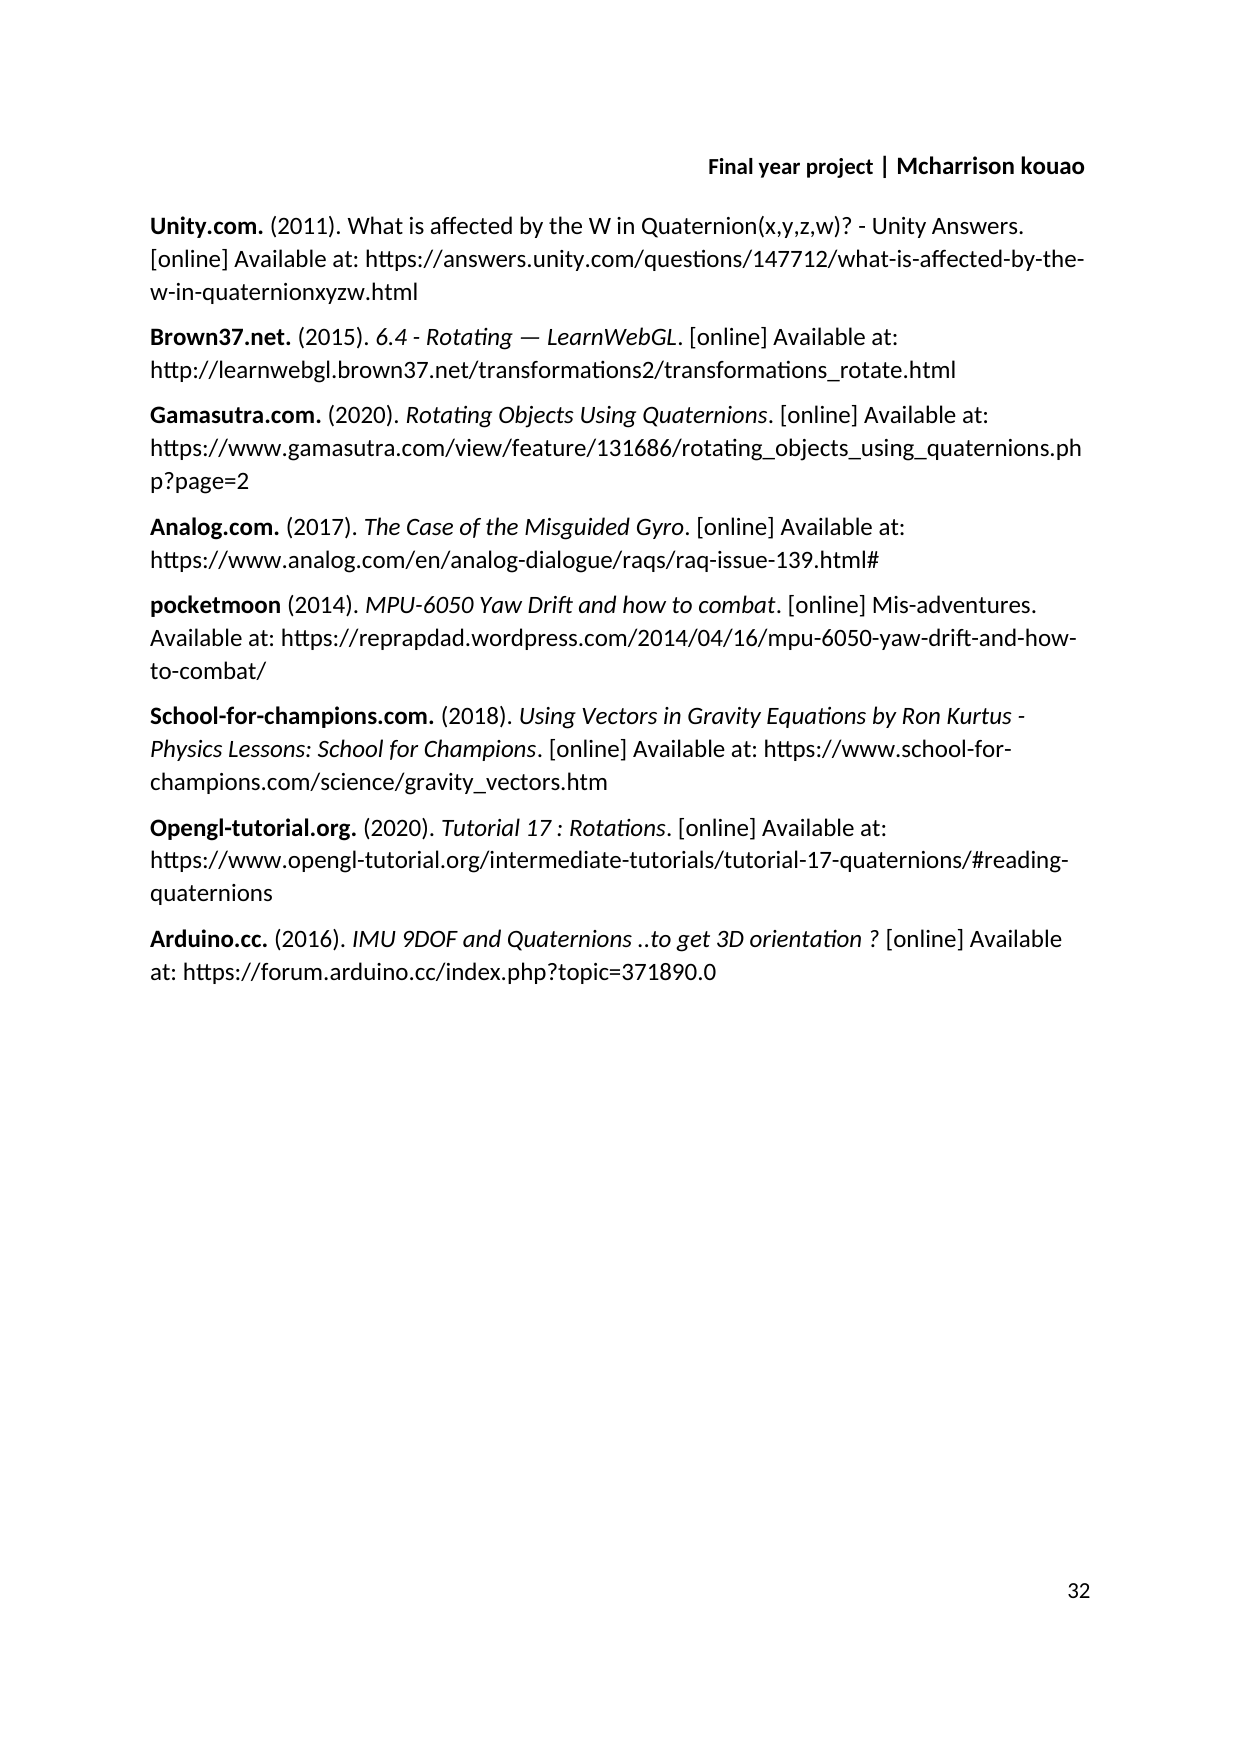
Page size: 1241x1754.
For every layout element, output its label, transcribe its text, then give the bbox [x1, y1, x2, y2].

text Gamasutra.com. (2020). Rotating Objects Using Quaternions. [online] Available at: https://www.gamasutra.com/view/feature/131686/rotating_objects_using_quaternions.php?page=2 [150, 399, 1090, 496]
text ‌ [150, 1089, 1090, 1117]
text Analog.com. (2017). The Case of the Misguided Gyro. [online] Available at: https://www.analog.com/en/analog-dialogue/raqs/raq-issue-139.html# [150, 511, 1090, 574]
text Unity.com. (2011). What is affected by the W in Quaternion(x,y,z,w)? - Unity Answers. [online] Available at: https://answers.unity.com/questions/147712/what-is-affected-by-the-w-in-quaternionxyzw.html [150, 210, 1090, 306]
text pocketmoon (2014). MPU-6050 Yaw Drift and how to combat. [online] Mis-adventures. Available at: https://reprapdad.wordpress.com/2014/04/16/mpu-6050-yaw-drift-and-how-to-combat/ [150, 589, 1090, 686]
text Brown37.net. (2015). 6.4 - Rotating — LearnWebGL. [online] Available at: http://learnwebgl.brown37.net/transformations2/transformations_rotate.html [150, 321, 1090, 385]
text School-for-champions.com. (2018). Using Vectors in Gravity Equations by Ron Kurtus - Physics Lessons: School for Champions. [online] Available at: https://www.school-for-champions.com/science/gravity_vectors.htm [150, 700, 1090, 797]
text ‌Arduino.cc. (2016). IMU 9DOF and Quaternions ..to get 3D orientation ? [online] Available at: https://forum.arduino.cc/index.php?topic=371890.0 [150, 923, 1090, 986]
text Opengl-tutorial.org. (2020). Tutorial 17 : Rotations. [online] Available at: https://www.opengl-tutorial.org/intermediate-tutorials/tutorial-17-quaternions/#reading-quaternions [150, 812, 1090, 908]
